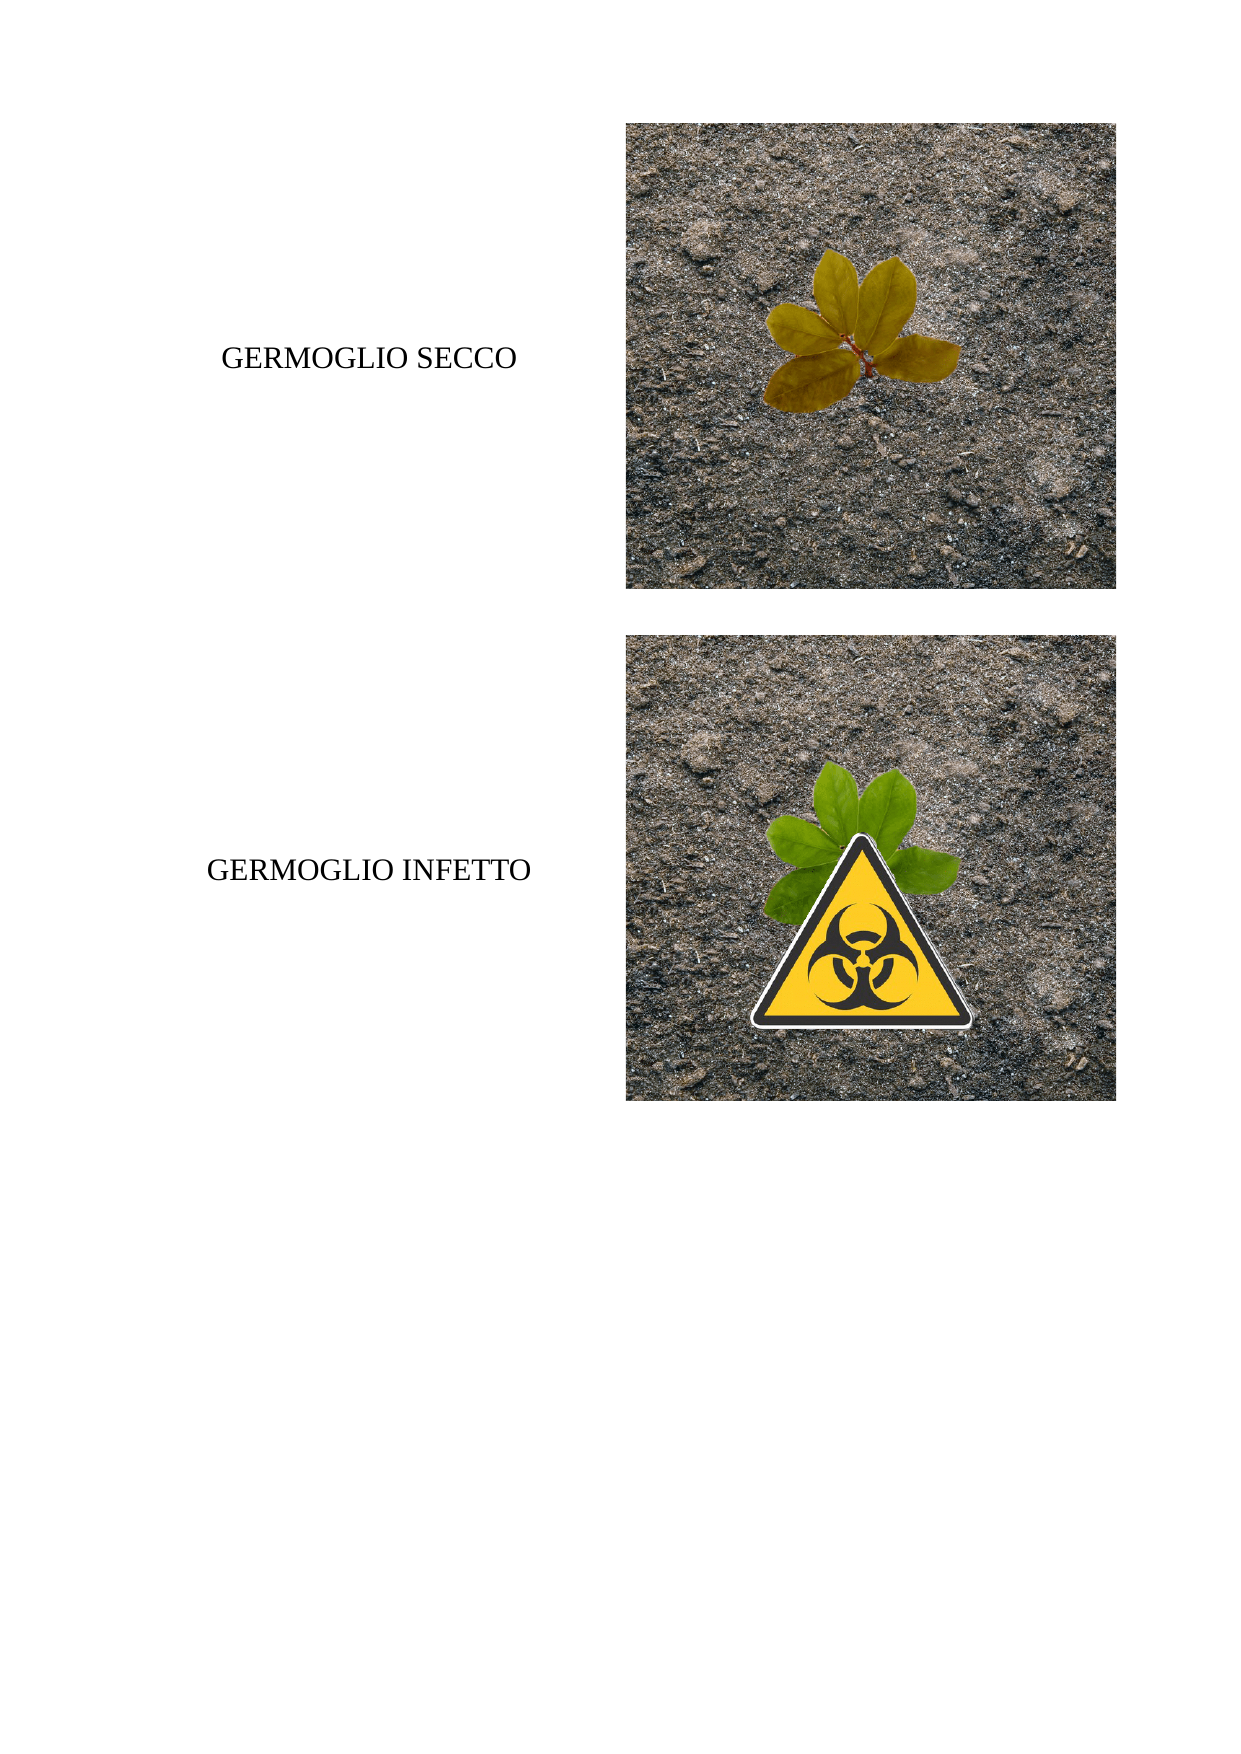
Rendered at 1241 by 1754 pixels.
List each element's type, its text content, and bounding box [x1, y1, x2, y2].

picture [625, 635, 1117, 1101]
picture [625, 123, 1117, 589]
table_cell GERMOGLIO SECCO [118, 118, 620, 630]
table_cell [620, 118, 1122, 630]
table_cell GERMOGLIO INFETTO [118, 630, 620, 1142]
table_cell [620, 630, 1122, 1142]
